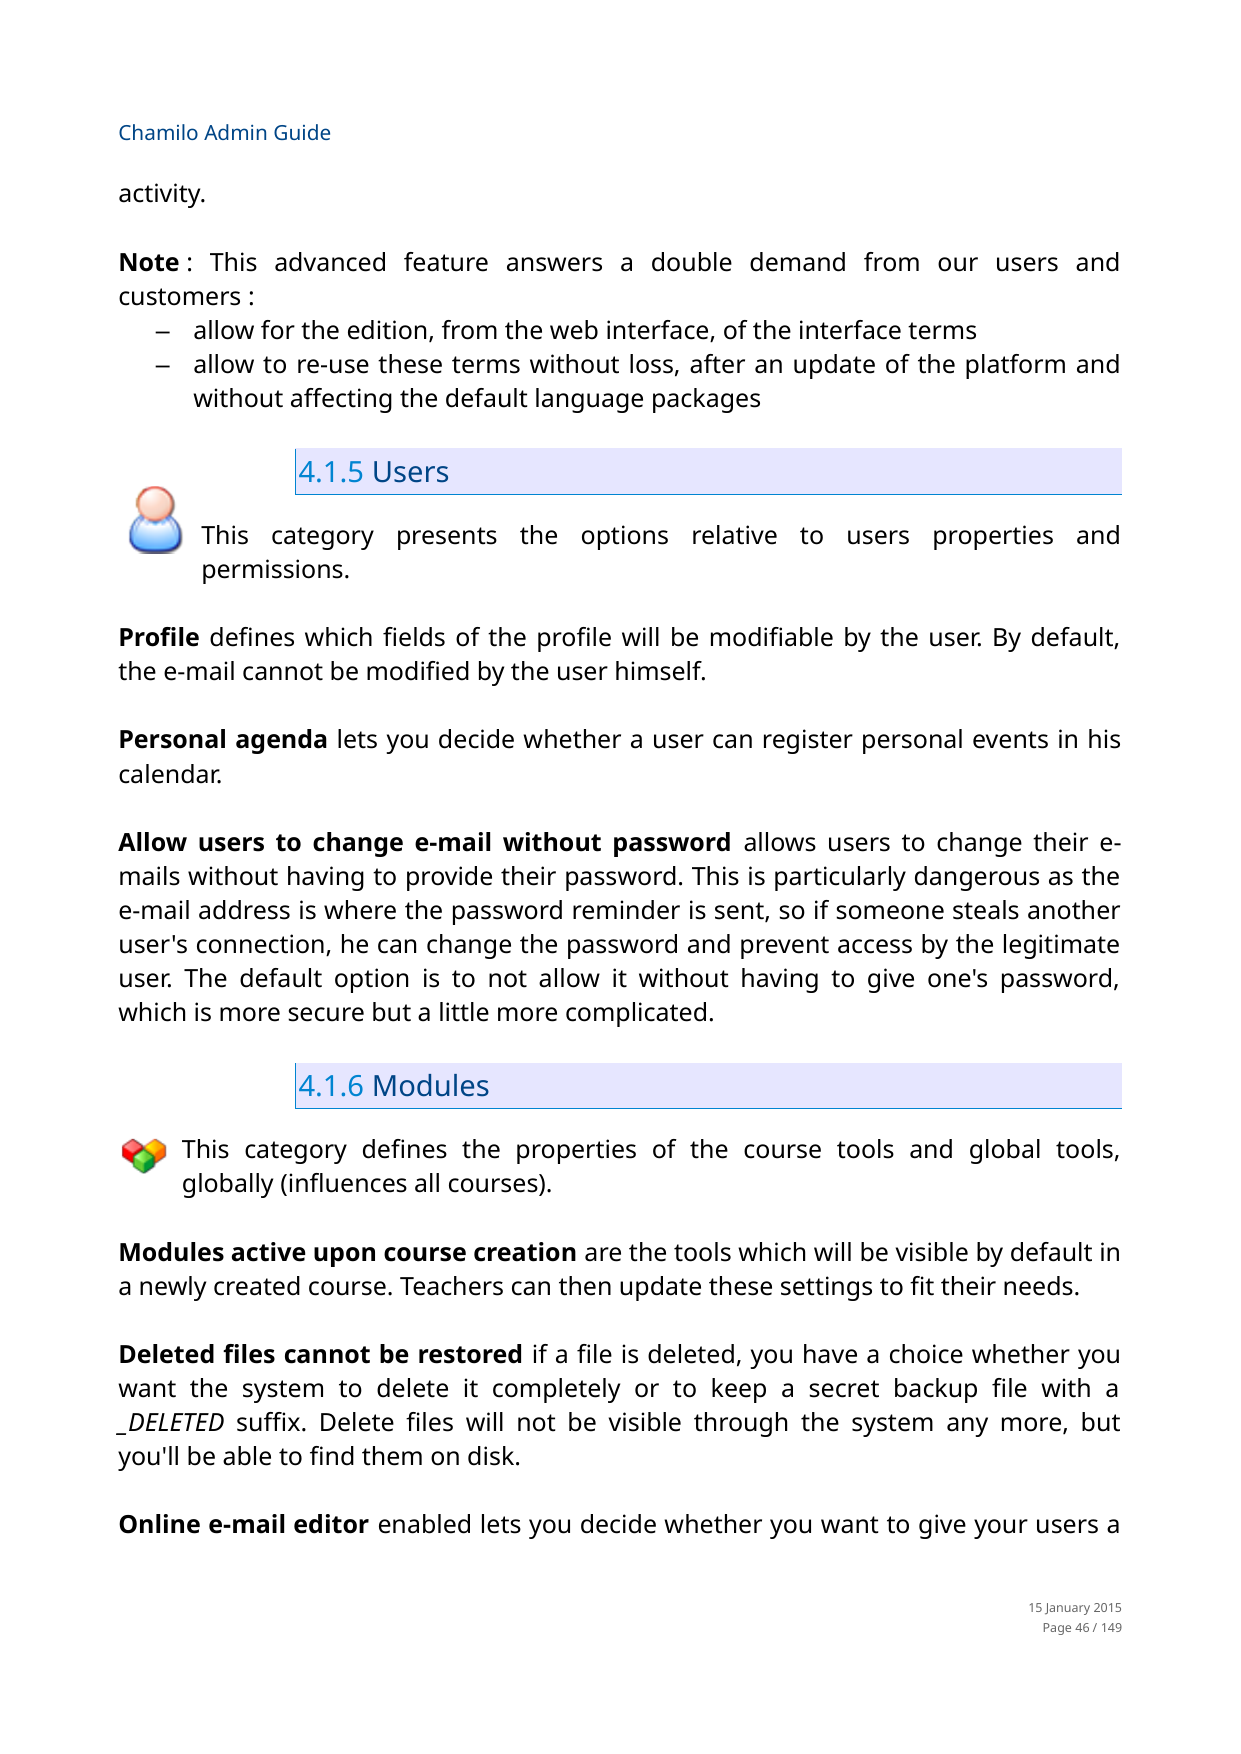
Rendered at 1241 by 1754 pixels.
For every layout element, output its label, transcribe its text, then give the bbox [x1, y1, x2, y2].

text Note : This advanced feature answers a double demand from our users and customers : [118, 244, 1122, 312]
text activity. [118, 176, 1122, 210]
text Deleted files cannot be restored if a file is deleted, you have a choice whether you want the system to delete it completely or to keep a secret backup file with a _DELETED suffix. Delete files will not be visible through the system any more, but you'll be able to find them on disk. [118, 1336, 1122, 1473]
text Personal agenda lets you decide whether a user can register personal events in his calendar. [118, 722, 1122, 790]
subtitle Modules [296, 1063, 1122, 1108]
text Modules active upon course creation are the tools which will be visible by default in a newly created course. Teachers can then update these settings to fit their needs. [118, 1234, 1122, 1302]
text This category defines the properties of the course tools and global tools, globally (influences all courses). [118, 1132, 1122, 1200]
subtitle Users [295, 448, 1122, 494]
text Online e-mail editor enabled lets you decide whether you want to give your users a [118, 1507, 1122, 1541]
picture [121, 486, 190, 554]
text Allow users to change e-mail without password allows users to change their e-mails without having to provide their password. This is particularly dangerous as the e-mail address is where the password reminder is sent, so if someone steals another user's connection, he can change the password and prevent access by the legitimate user. The default option is to not allow it without having to give one's password, which is more secure but a little more complicated. [118, 824, 1122, 1029]
list allow for the edition, from the web interface, of the interface terms [156, 312, 1122, 346]
picture [119, 1132, 170, 1182]
text This category presents the options relative to users properties and permissions. [118, 518, 1122, 586]
text Profile defines which fields of the profile will be modifiable by the user. By default, the e-mail cannot be modified by the user himself. [118, 620, 1122, 688]
list allow to re-use these terms without loss, after an update of the platform and without affecting the default language packages [156, 346, 1122, 414]
